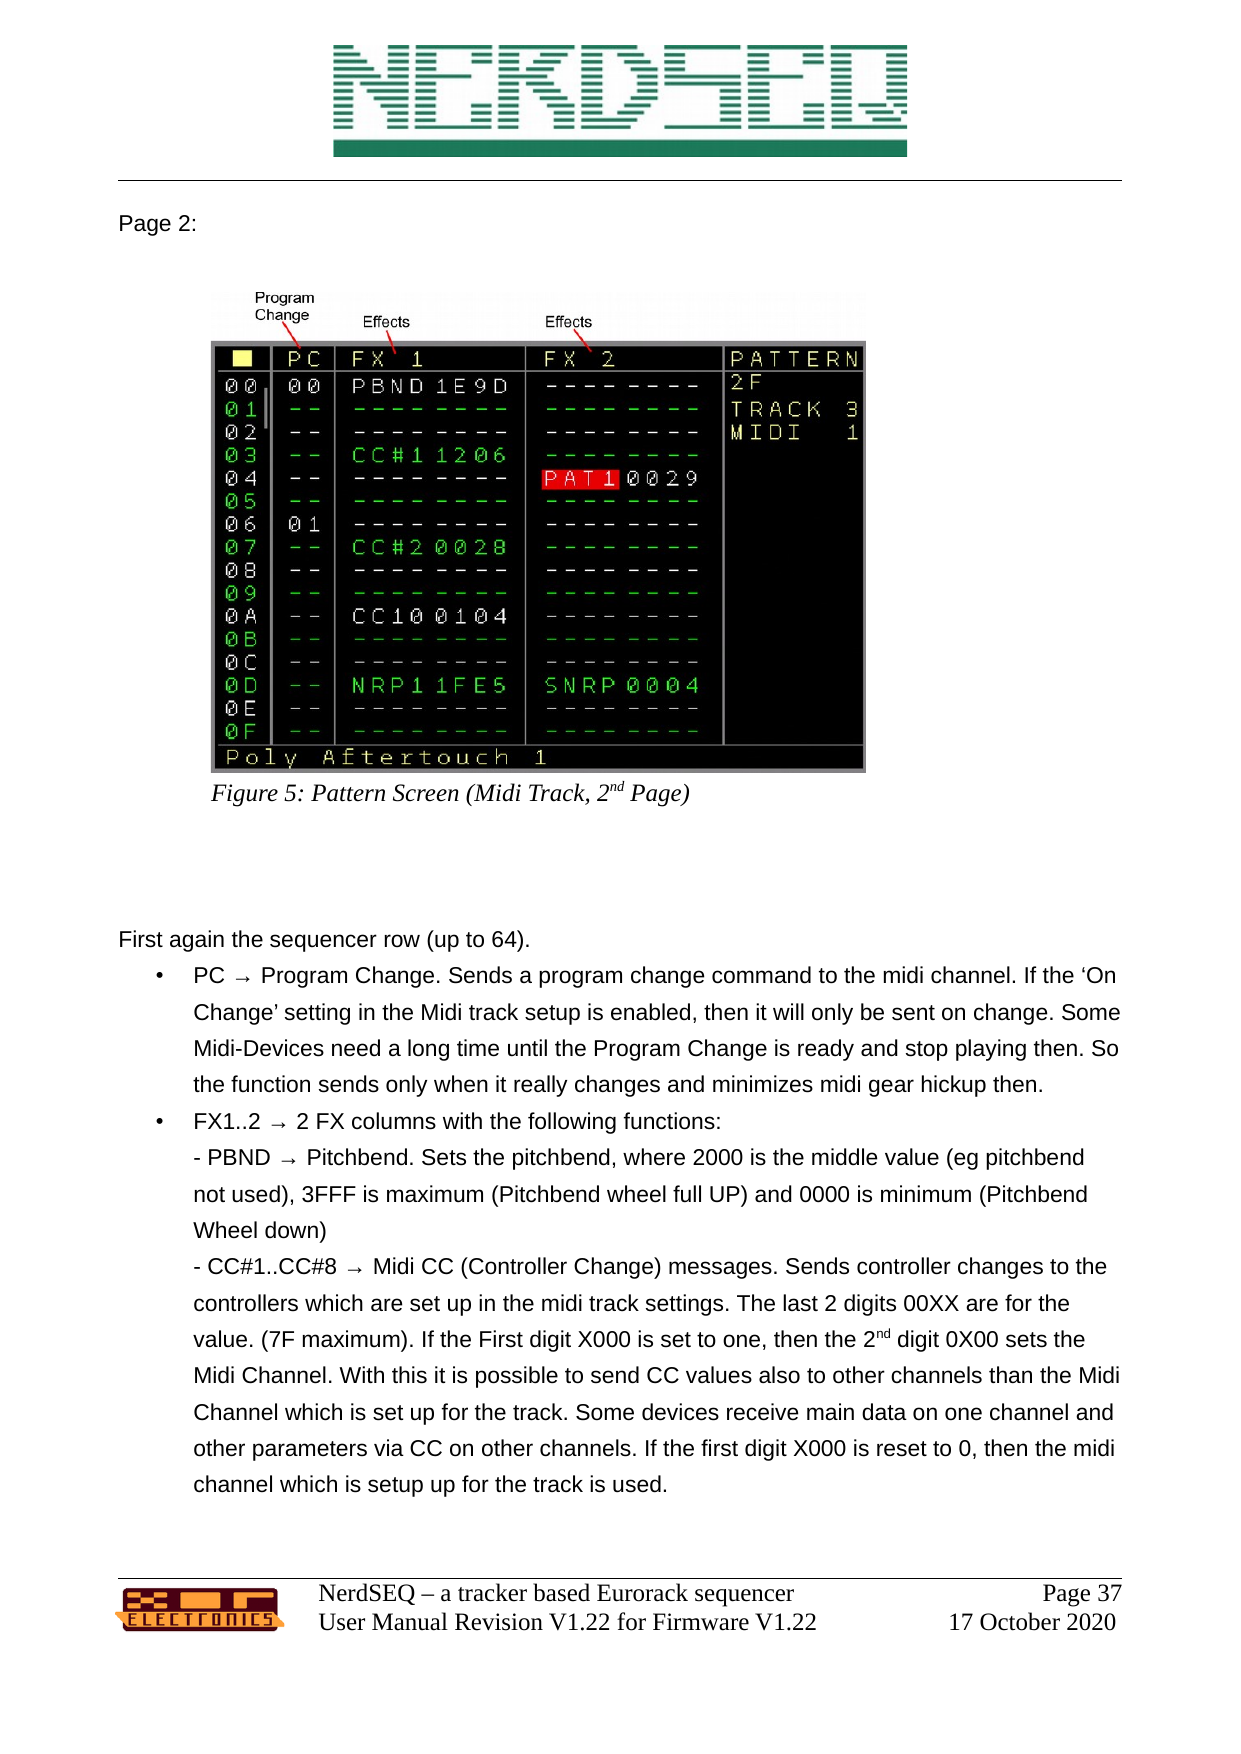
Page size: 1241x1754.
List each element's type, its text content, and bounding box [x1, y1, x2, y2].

list - CC#1..CC#8 → Midi CC (Controller Change) messages. Sends controller changes to the controllers which are set up in the midi track settings. The last 2 digits 00XX are for the value. (7F maximum). If the First digit X000 is set to one, then the 2nd digit 0X00 sets the Midi Channel. With this it is possible to send CC values also to other channels than the Midi Channel which is set up for the track. Some devices receive main data on one channel and other parameters via CC on other channels. If the first digit X000 is reset to 0, then the midi channel which is setup up for the track is used. [156, 1253, 1122, 1498]
text Page 2: [118, 209, 1122, 236]
picture [115, 1584, 285, 1634]
text Figure 5: Pattern Screen (Midi Track, 2nd Page) [211, 773, 866, 807]
picture [333, 45, 908, 157]
text First again the sequencer row (up to 64). [118, 926, 1122, 952]
list FX1..2 → 2 FX columns with the following functions: [156, 1108, 1122, 1134]
picture [210, 292, 866, 773]
list PC → Program Change. Sends a program change command to the midi channel. If the ‘On Change’ setting in the Midi track setup is enabled, then it will only be sent on change. Some Midi-Devices need a long time until the Program Change is ready and stop playing then. So the function sends only when it really changes and minimizes midi gear hickup then. [156, 962, 1122, 1098]
list - PBND → Pitchbend. Sets the pitchbend, where 2000 is the middle value (eg pitchbend not used), 3FFF is maximum (Pitchbend wheel full UP) and 0000 is minimum (Pitchbend Wheel down) [156, 1144, 1122, 1243]
